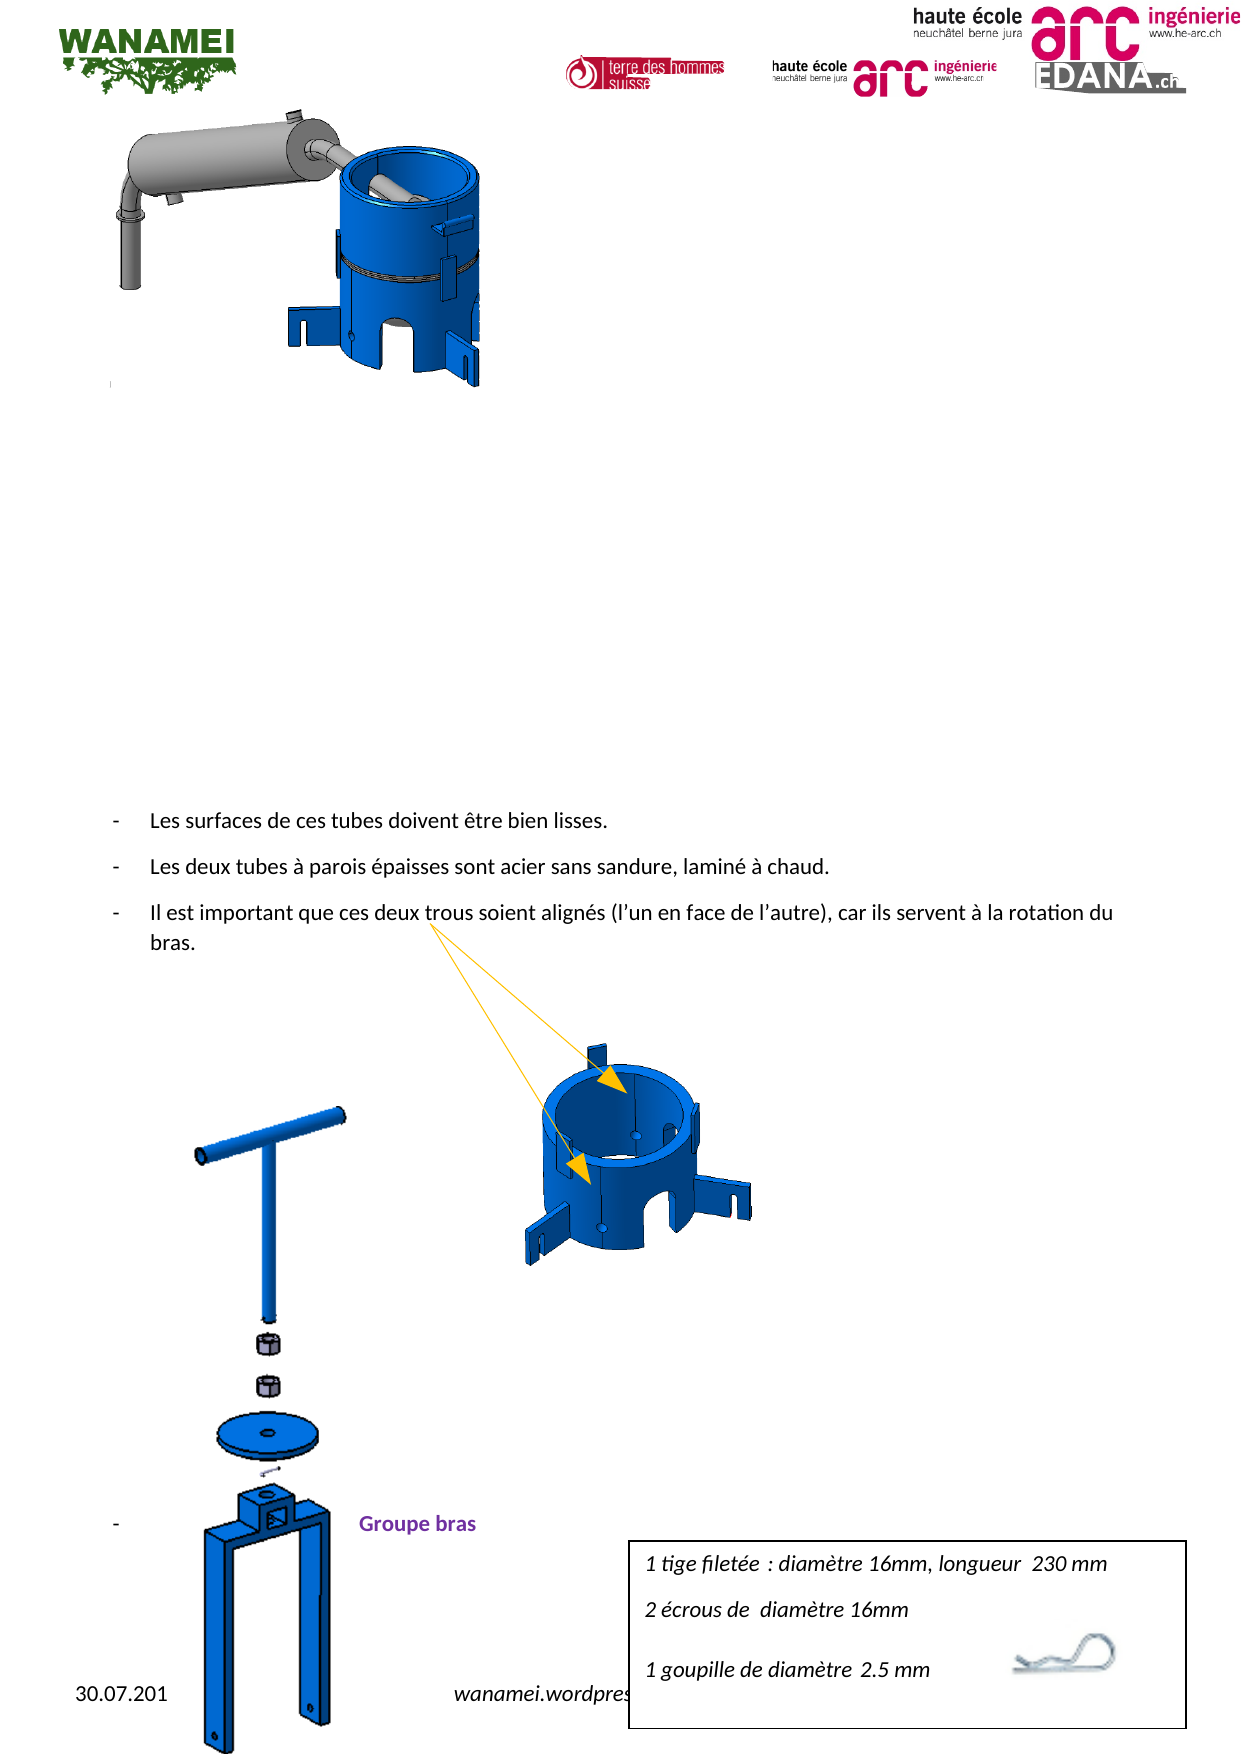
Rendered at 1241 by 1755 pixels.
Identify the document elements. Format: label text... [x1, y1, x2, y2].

list 1 goupille de diamètre 2.5 mm [644, 1655, 1170, 1683]
list Groupe bras [112, 1509, 166, 1537]
list Groupe bras [359, 1509, 1165, 1537]
list Les surfaces de ces tubes doivent être bien lisses. [112, 806, 1165, 834]
list Il est important que ces deux trous soient alignés (l’un en face de l’autre), car ils servent à la rotation du bras. [112, 898, 1165, 956]
list Groupe bras [630, 1542, 1185, 1728]
list 1 tige filetée : diamètre 16mm, longueur 230 mm [644, 1549, 1170, 1577]
list Les deux tubes à parois épaisses sont acier sans sandure, laminé à chaud. [112, 852, 1165, 880]
list 2 écrous de diamètre 16mm [644, 1595, 1170, 1623]
